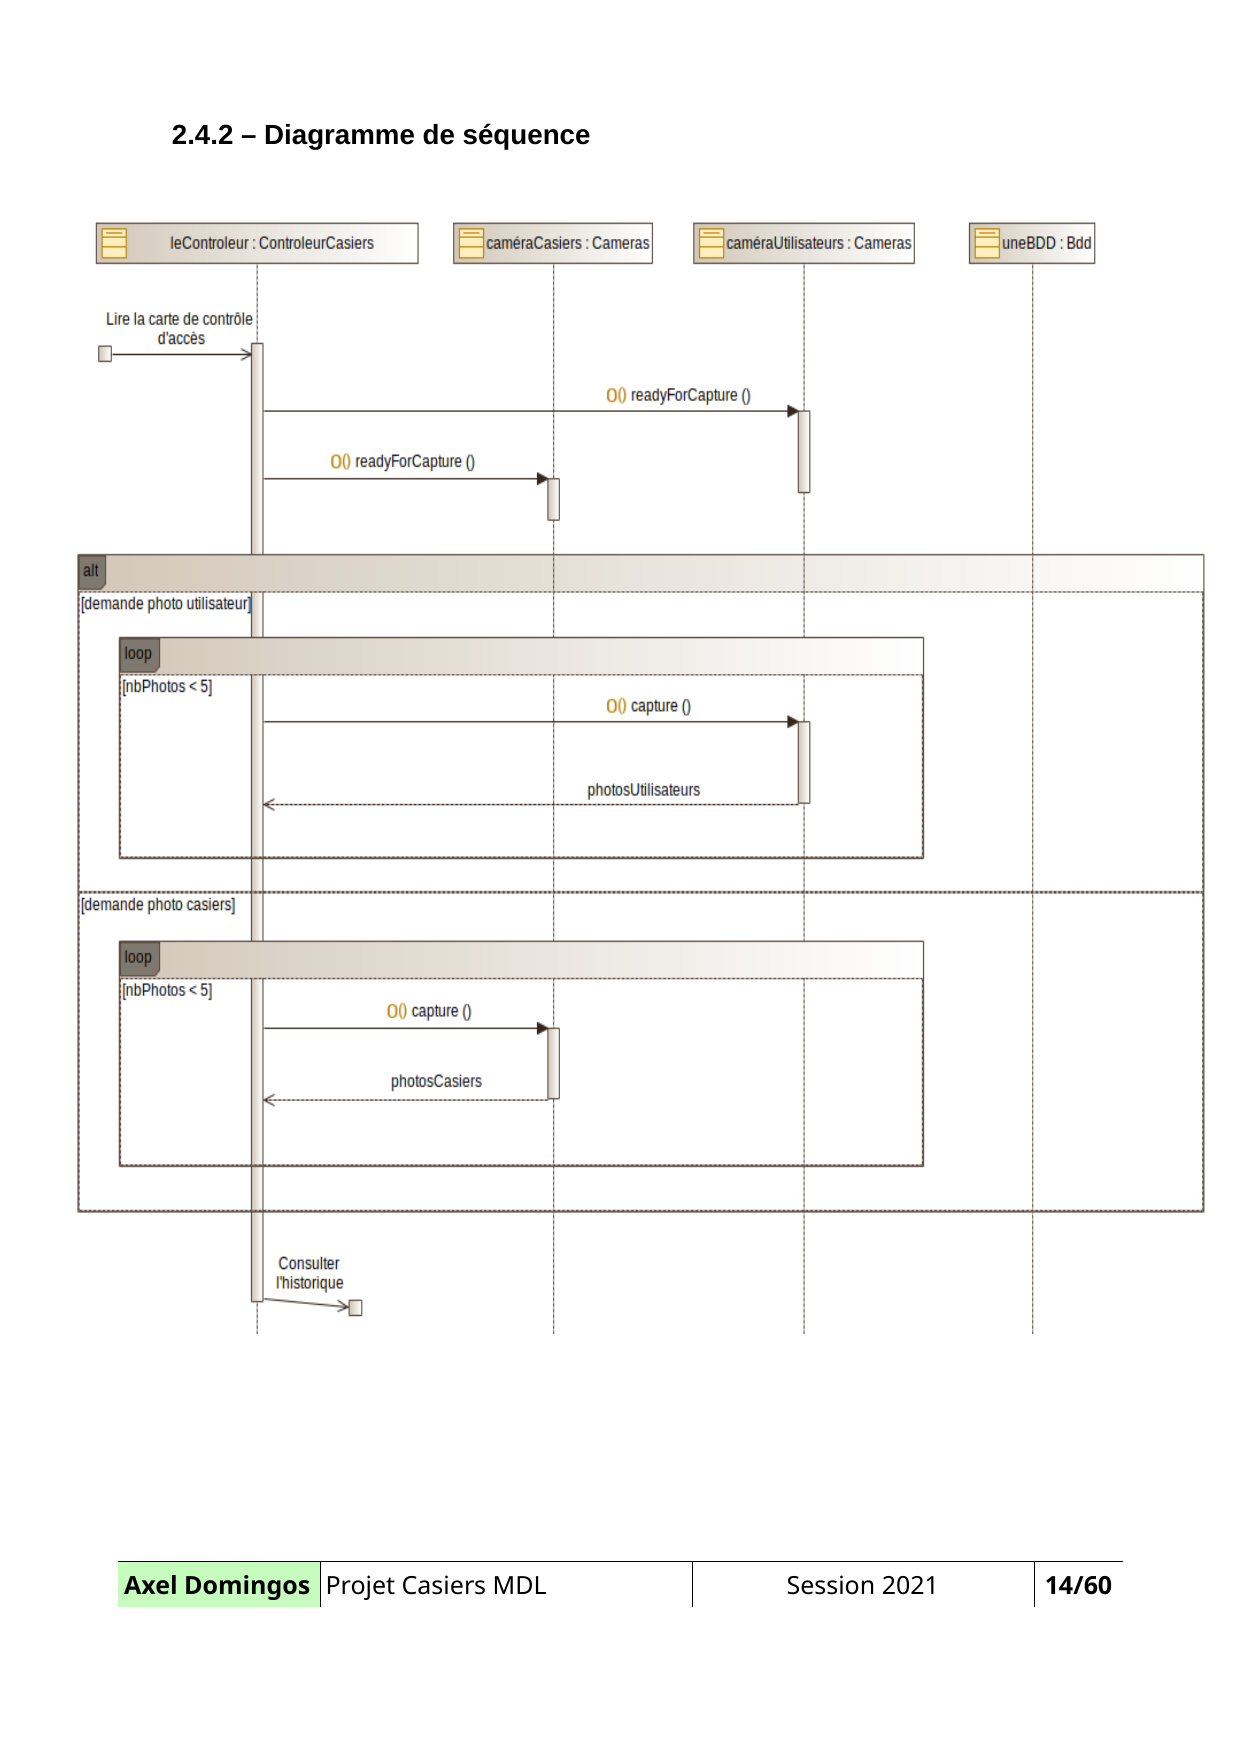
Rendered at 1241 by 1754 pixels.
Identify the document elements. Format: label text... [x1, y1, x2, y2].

subtitle 2.4.2 – Diagramme de séquence [118, 118, 1122, 150]
picture [67, 209, 1216, 1334]
